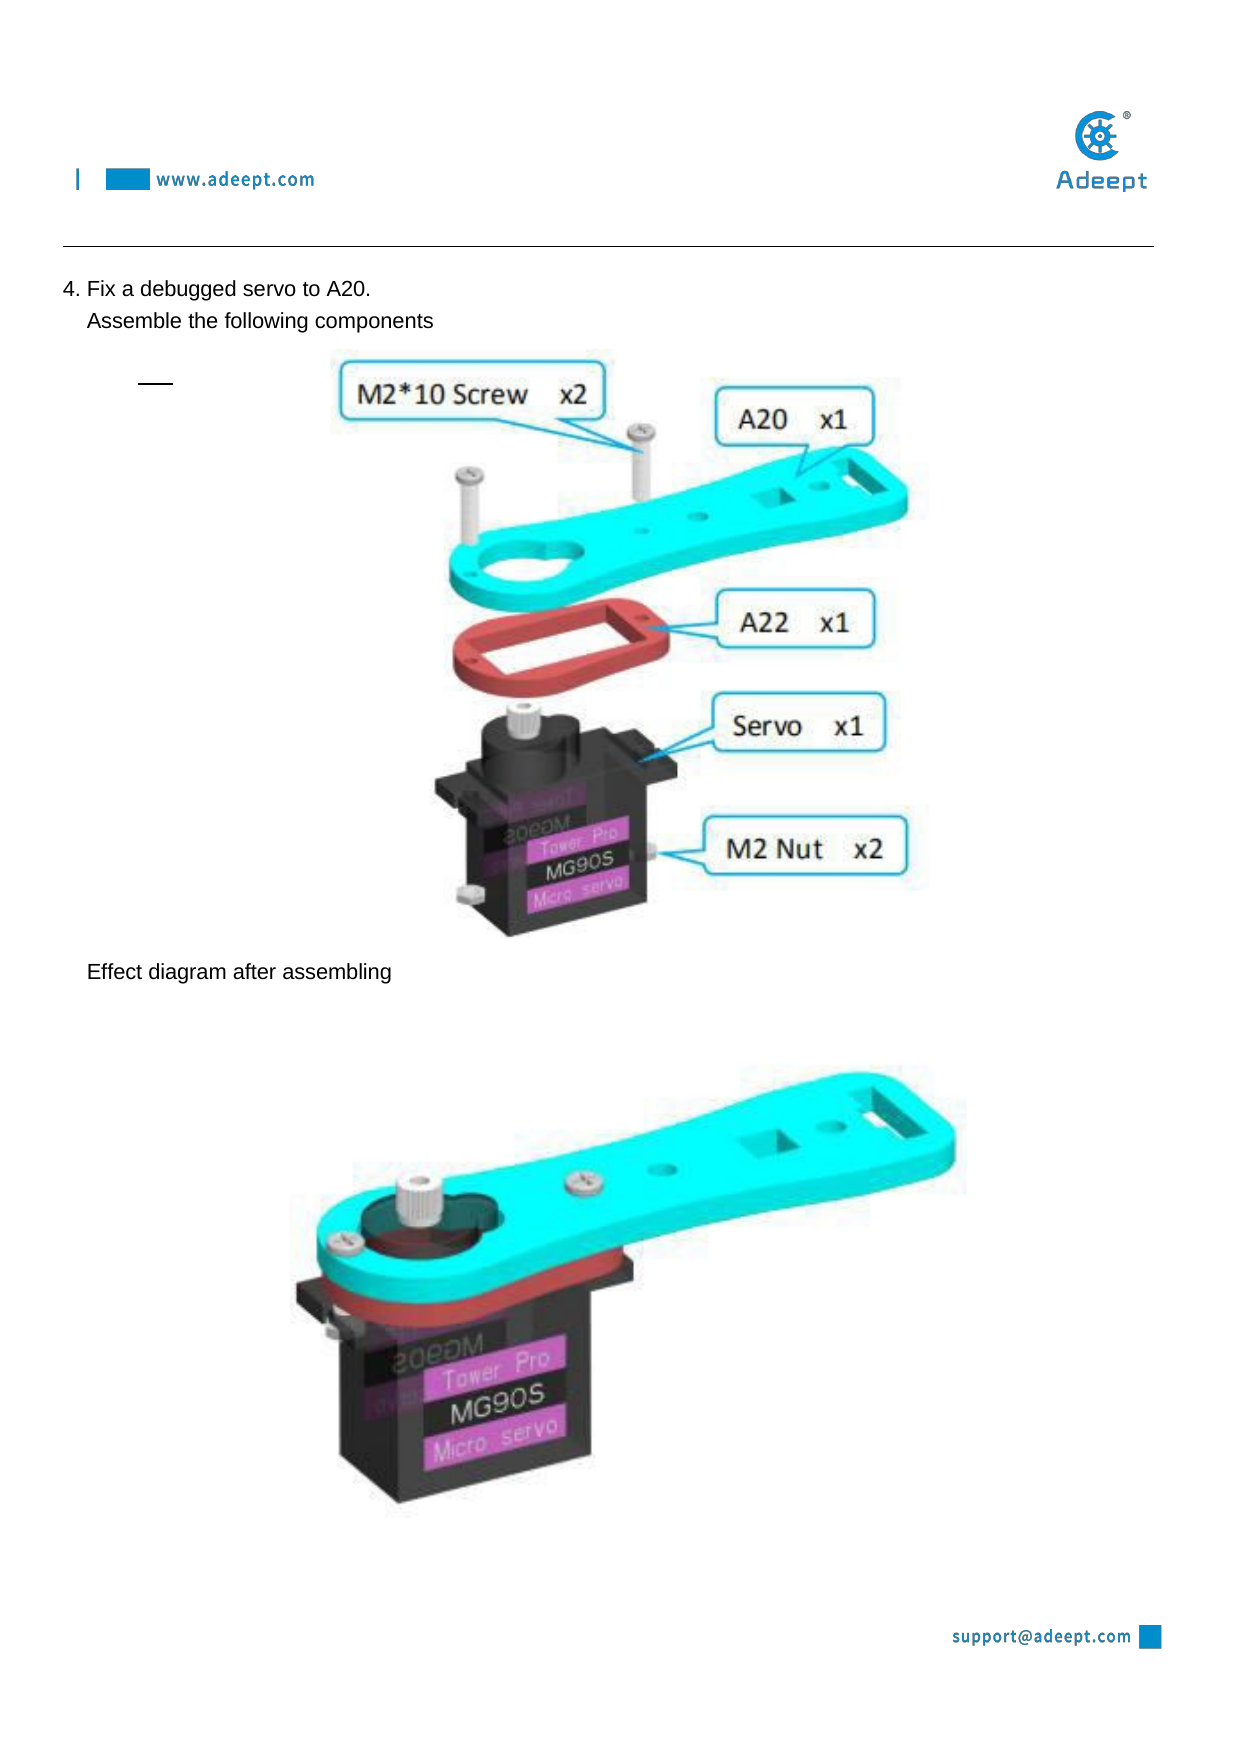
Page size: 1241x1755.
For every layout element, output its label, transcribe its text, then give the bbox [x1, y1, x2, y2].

text Effect diagram after assembling [87, 958, 1178, 984]
picture [289, 1001, 971, 1526]
picture [75, 167, 343, 191]
list Fix a debugged servo to A20. Assemble the following components [63, 276, 436, 334]
picture [1056, 111, 1147, 192]
picture [947, 1625, 1139, 1649]
picture [330, 349, 931, 939]
